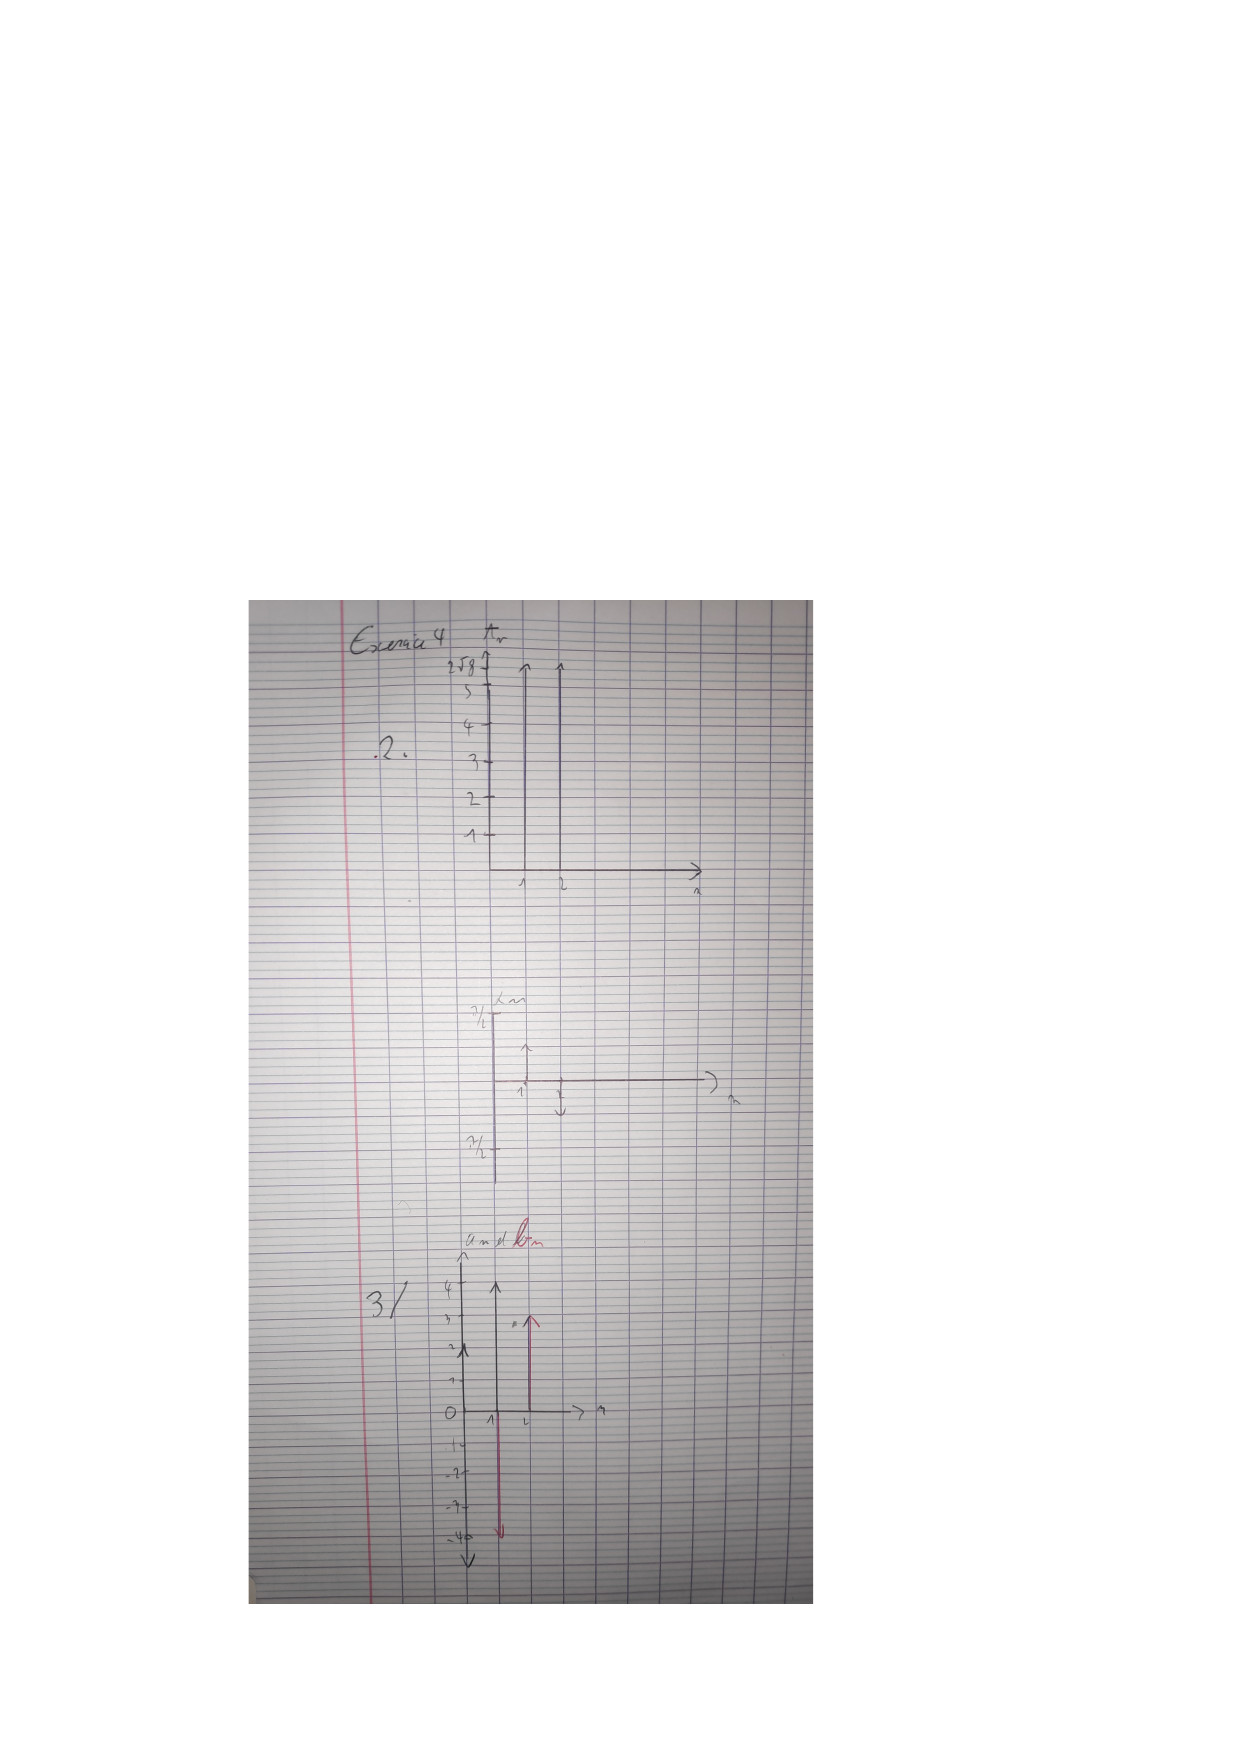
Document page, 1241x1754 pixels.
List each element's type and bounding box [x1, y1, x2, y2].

picture [248, 600, 814, 1604]
